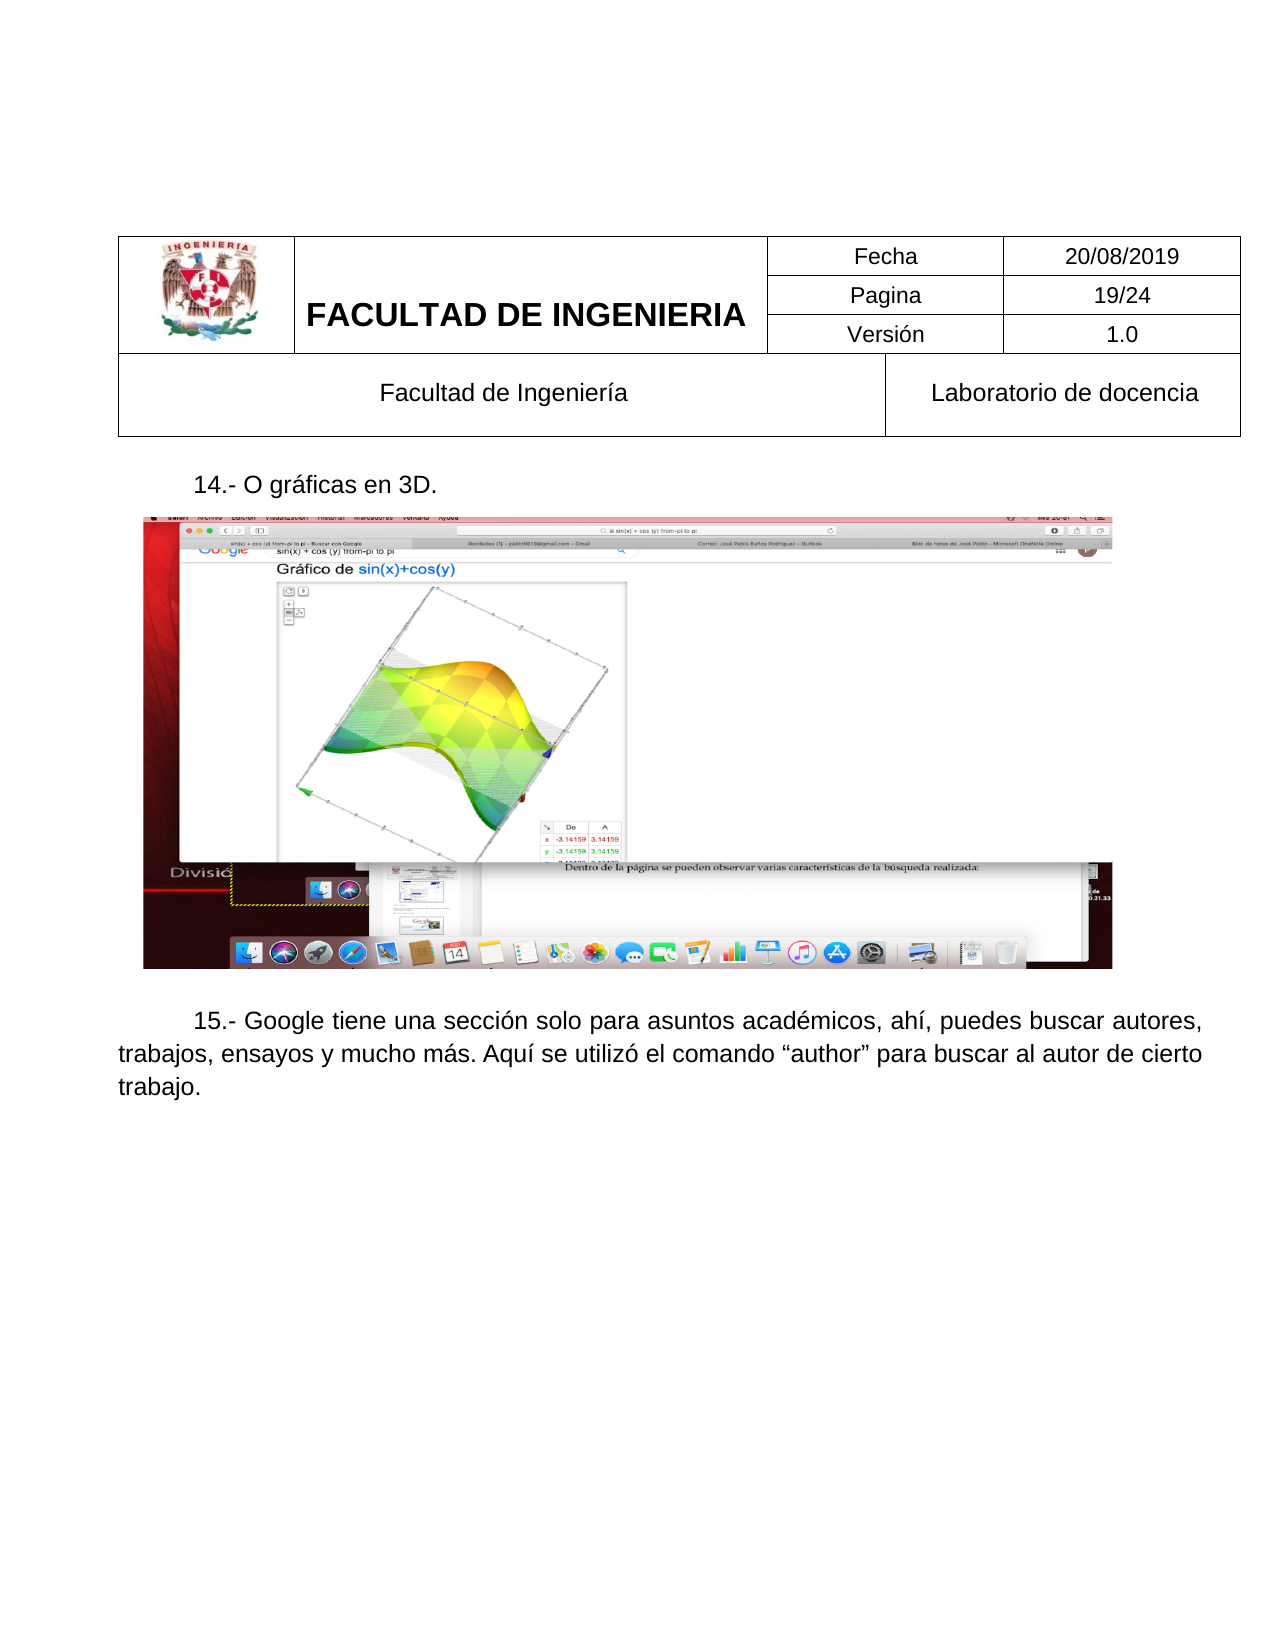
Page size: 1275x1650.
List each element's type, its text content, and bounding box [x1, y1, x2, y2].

table_header [119, 237, 294, 353]
table_header FACULTAD DE INGENIERIA [295, 237, 767, 353]
table_header 20/08/2019 [1004, 237, 1240, 275]
table_cell Laboratorio de docencia [886, 354, 1240, 436]
text 15.- Google tiene una sección solo para asuntos académicos, ahí, puedes buscar autores, trabajos, ensayos y mucho más. Aquí se utilizó el comando “author” para buscar al autor de cierto trabajo. [118, 1006, 1205, 1101]
table_cell 19/24 [1004, 276, 1240, 314]
table_header Fecha [768, 237, 1003, 275]
table_cell 1.0 [1004, 315, 1240, 353]
table_cell Pagina [768, 276, 1003, 314]
table_cell Facultad de Ingeniería [119, 354, 885, 436]
text 14.- O gráficas en 3D. [118, 469, 1205, 498]
table_cell Versión [768, 315, 1003, 353]
